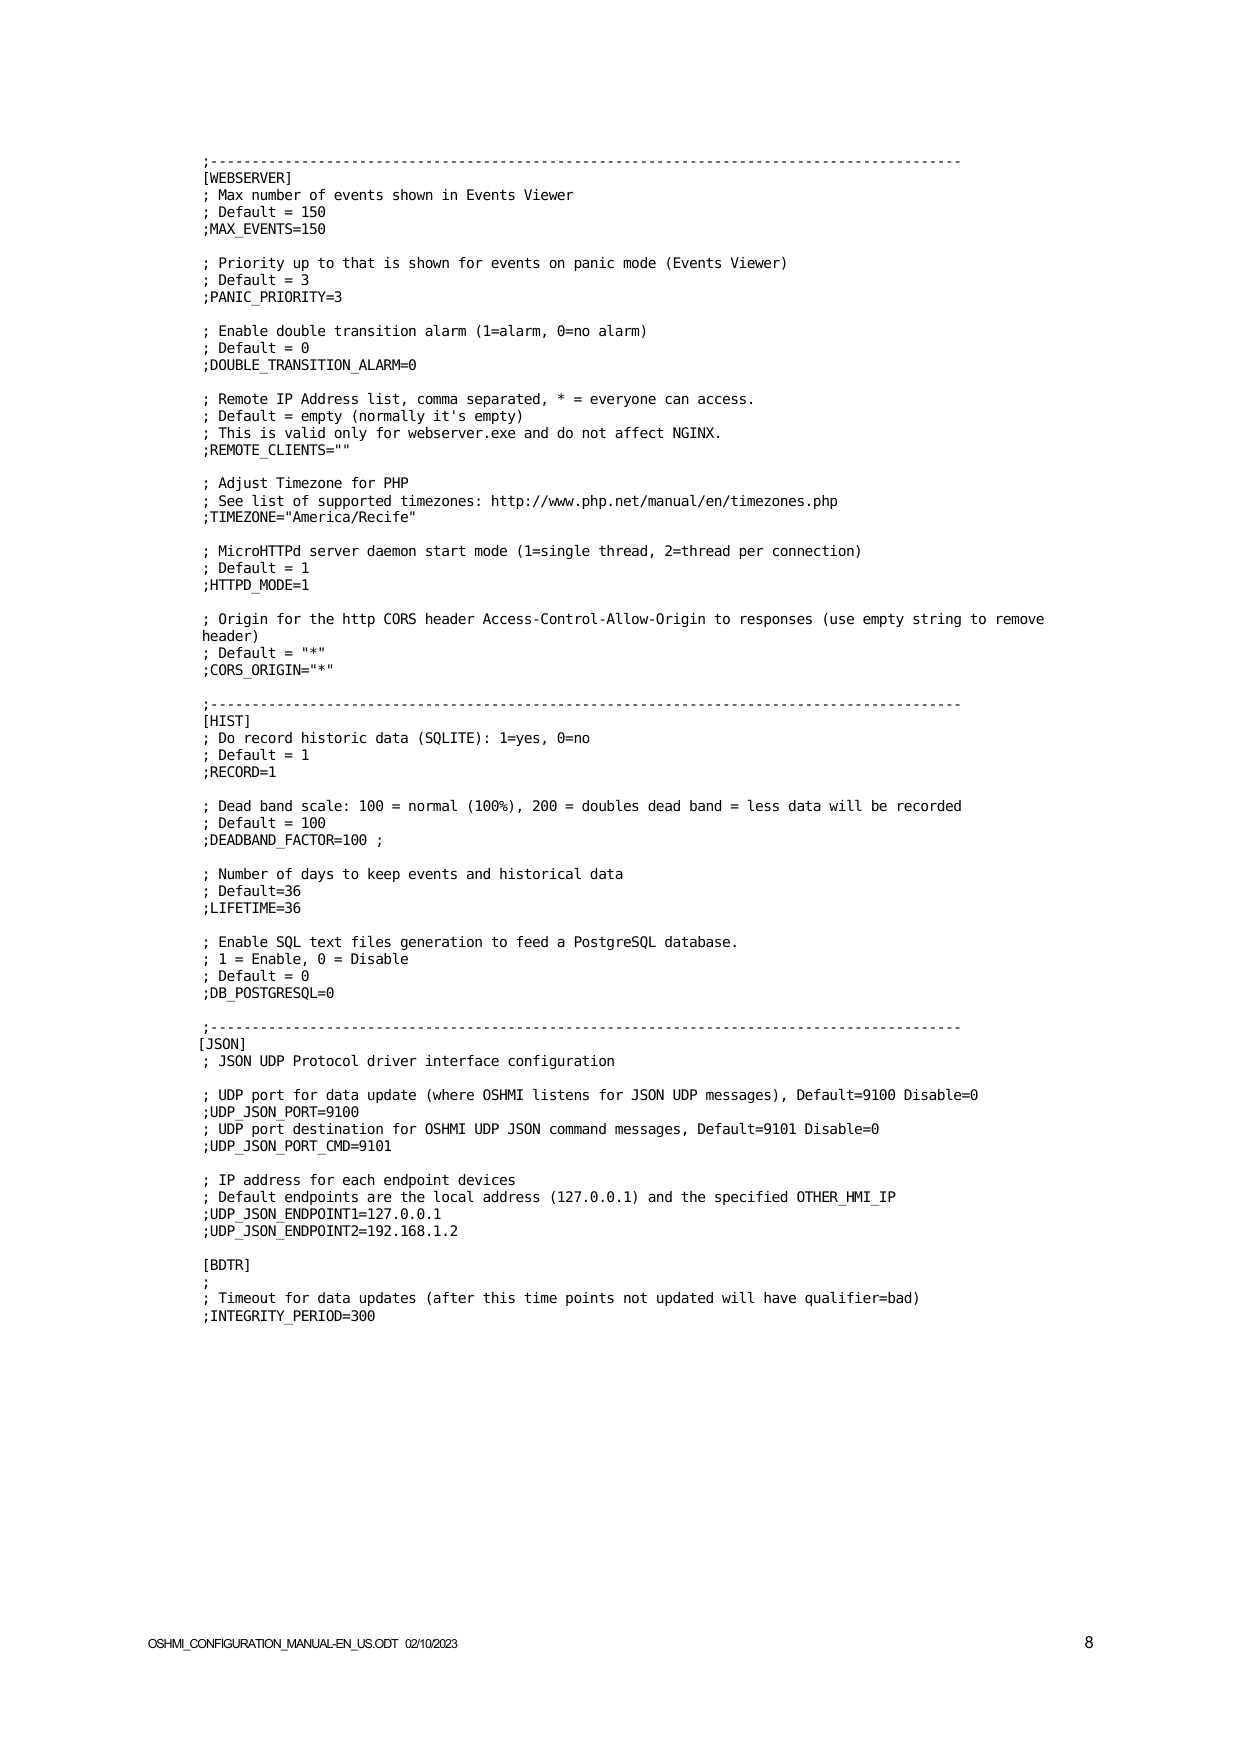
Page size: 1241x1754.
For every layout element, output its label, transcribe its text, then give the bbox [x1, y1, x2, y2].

text ; UDP port for data update (where OSHMI listens for JSON UDP messages), Default=9100 Disable=0 [202, 1087, 1093, 1104]
text ; Priority up to that is shown for events on panic mode (Events Viewer) [202, 255, 1093, 272]
text ; Max number of events shown in Events Viewer [202, 187, 1093, 204]
text ; Dead band scale: 100 = normal (100%), 200 = doubles dead band = less data will be recorded [202, 798, 1093, 815]
text ;MAX_EVENTS=150 [202, 221, 1093, 238]
text ;PANIC_PRIORITY=3 [202, 289, 1093, 306]
text ; Default endpoints are the local address (127.0.0.1) and the specified OTHER_HMI_IP [202, 1188, 1093, 1206]
text ; Default = 3 [202, 272, 1093, 289]
text ; See list of supported timezones: http://www.php.net/manual/en/timezones.php [202, 492, 1093, 509]
text ; JSON UDP Protocol driver interface configuration [202, 1053, 1093, 1070]
text ; Enable double transition alarm (1=alarm, 0=no alarm) [202, 323, 1093, 339]
text ; Default = 0 [202, 339, 1093, 357]
text ;UDP_JSON_ENDPOINT1=127.0.0.1 [202, 1206, 1093, 1222]
text ;------------------------------------------------------------------------------------------- [202, 696, 1093, 713]
text ; 1 = Enable, 0 = Disable [202, 951, 1093, 968]
text ;HTTPD_MODE=1 [202, 577, 1093, 594]
text [HIST] [202, 713, 1093, 730]
text ; Enable SQL text files generation to feed a PostgreSQL database. [202, 934, 1093, 951]
text ;------------------------------------------------------------------------------------------- [202, 1019, 1093, 1036]
text ;DB_POSTGRESQL=0 [202, 985, 1093, 1002]
text ;INTEGRITY_PERIOD=300 [202, 1307, 1093, 1324]
text ; Default=36 [202, 883, 1093, 900]
text [JSON] [148, 1036, 1093, 1053]
text ;CORS_ORIGIN="*" [202, 662, 1093, 679]
text [BDTR] [202, 1256, 1093, 1273]
text ;UDP_JSON_PORT_CMD=9101 [202, 1138, 1093, 1154]
text ; MicroHTTPd server daemon start mode (1=single thread, 2=thread per connection) [202, 543, 1093, 560]
text ; Do record historic data (SQLITE): 1=yes, 0=no [202, 730, 1093, 747]
text ; UDP port destination for OSHMI UDP JSON command messages, Default=9101 Disable=0 [202, 1121, 1093, 1138]
text ; Default = 0 [202, 968, 1093, 985]
text ; Default = 100 [202, 815, 1093, 832]
text ;RECORD=1 [202, 764, 1093, 781]
text ; [202, 1273, 1093, 1290]
text ; Default = 150 [202, 204, 1093, 221]
text ;------------------------------------------------------------------------------------------- [202, 153, 1093, 170]
text ; Adjust Timezone for PHP [202, 475, 1093, 492]
text ; Origin for the http CORS header Access-Control-Allow-Origin to responses (use empty string to remove header) [202, 611, 1093, 645]
text ; This is valid only for webserver.exe and do not affect NGINX. [202, 424, 1093, 441]
text ; Number of days to keep events and historical data [202, 866, 1093, 883]
text ;DEADBAND_FACTOR=100 ; [202, 832, 1093, 849]
text ;LIFETIME=36 [202, 900, 1093, 917]
text ; Timeout for data updates (after this time points not updated will have qualifier=bad) [202, 1290, 1093, 1307]
text ;REMOTE_CLIENTS="" [202, 441, 1093, 458]
text [WEBSERVER] [202, 170, 1093, 187]
text ;UDP_JSON_ENDPOINT2=192.168.1.2 [202, 1222, 1093, 1239]
text ; Default = 1 [202, 560, 1093, 577]
text ; Default = 1 [202, 747, 1093, 764]
text ;DOUBLE_TRANSITION_ALARM=0 [202, 357, 1093, 373]
text ; IP address for each endpoint devices [202, 1172, 1093, 1188]
text ; Default = empty (normally it's empty) [202, 407, 1093, 424]
text ; Remote IP Address list, comma separated, * = everyone can access. [202, 391, 1093, 407]
text ;TIMEZONE="America/Recife" [202, 509, 1093, 526]
text ; Default = "*" [202, 645, 1093, 662]
text ;UDP_JSON_PORT=9100 [202, 1104, 1093, 1121]
